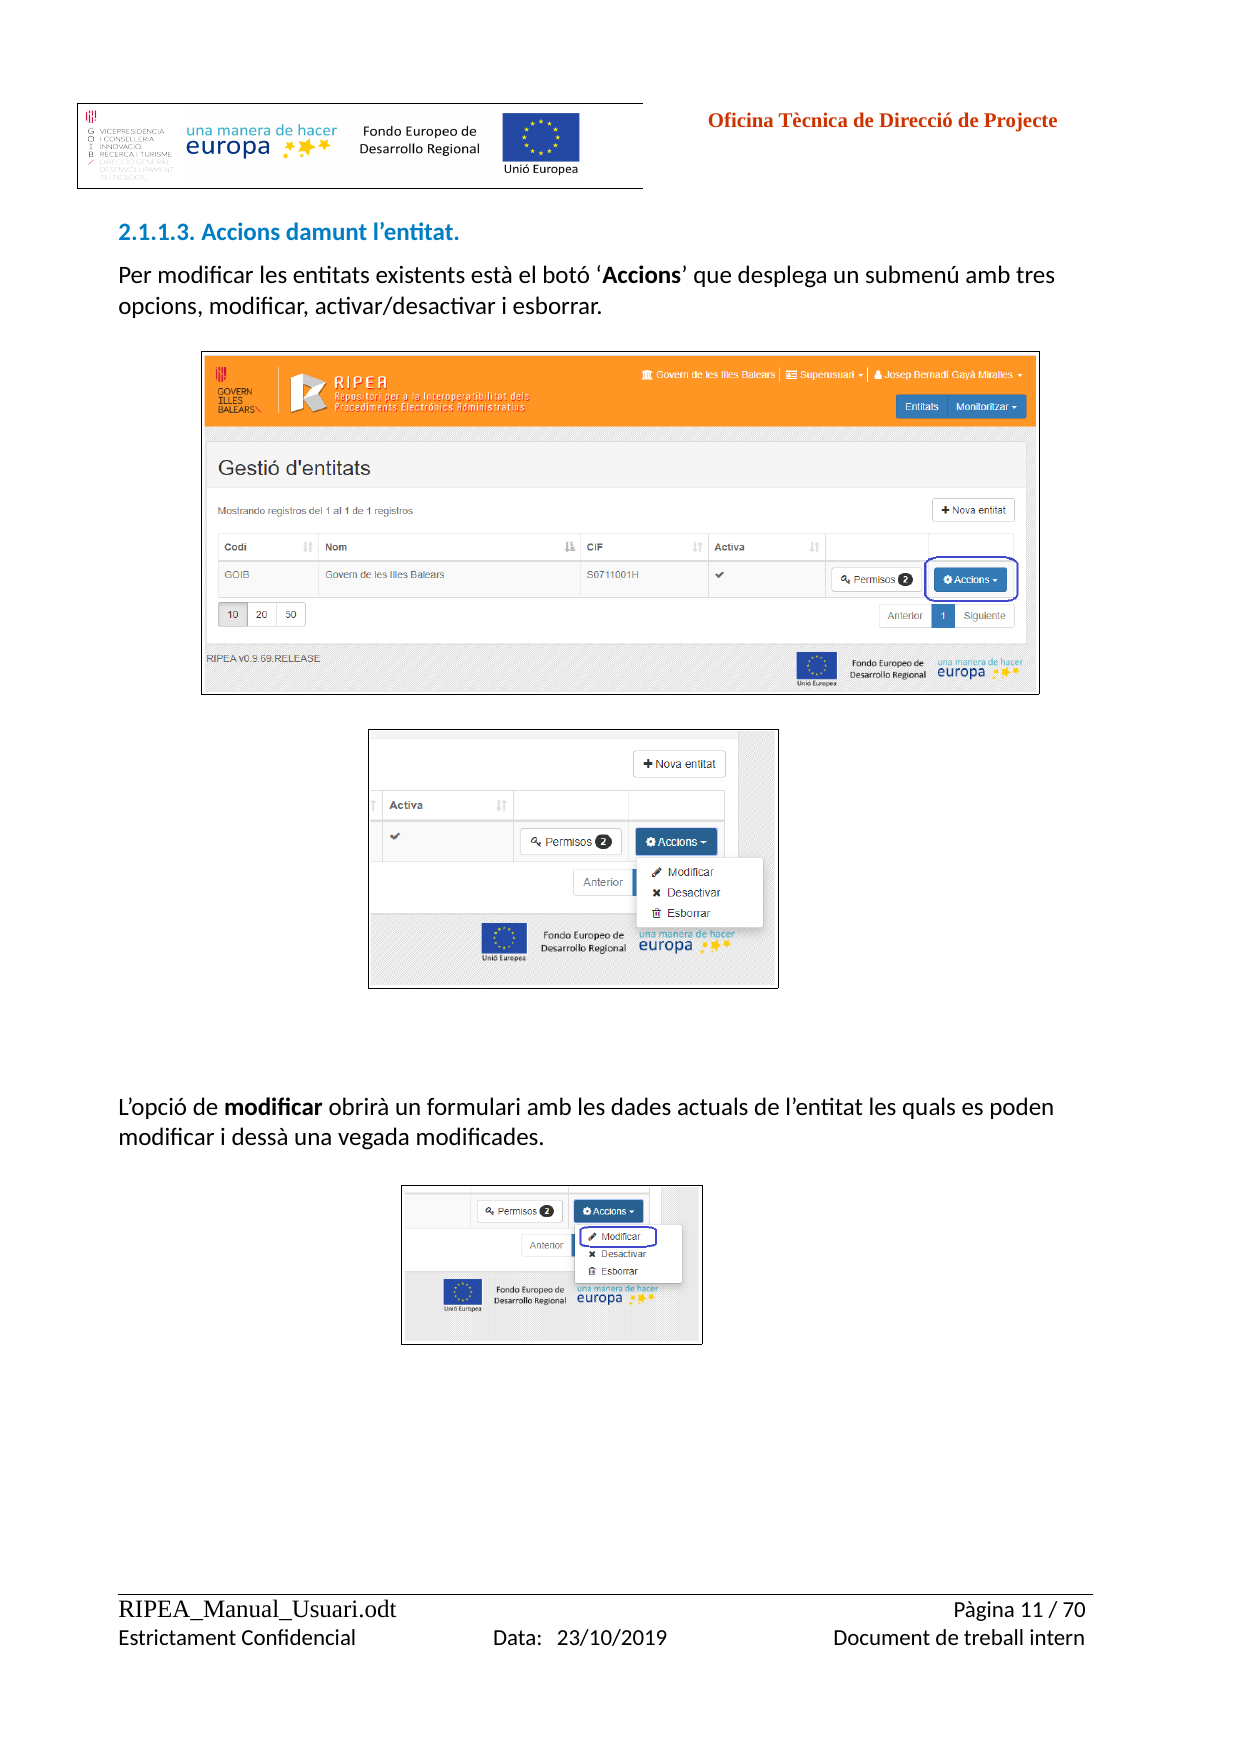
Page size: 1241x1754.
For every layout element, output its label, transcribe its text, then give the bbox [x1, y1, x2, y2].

picture [184, 108, 585, 182]
picture [370, 731, 775, 985]
picture [82, 108, 178, 182]
picture [204, 353, 1036, 692]
picture [404, 1187, 699, 1341]
subtitle 2.1.1.3. Accions damunt l’entitat. [118, 216, 1122, 247]
text L’opció de modificar obrirà un formulari amb les dades actuals de l’entitat les quals es poden modificar i dessà una vegada modificades. [118, 1091, 1122, 1152]
text Per modificar les entitats existents està el botó ‘Accions’ que desplega un submenú amb tres opcions, modificar, activar/desactivar i esborrar. [118, 259, 1122, 320]
